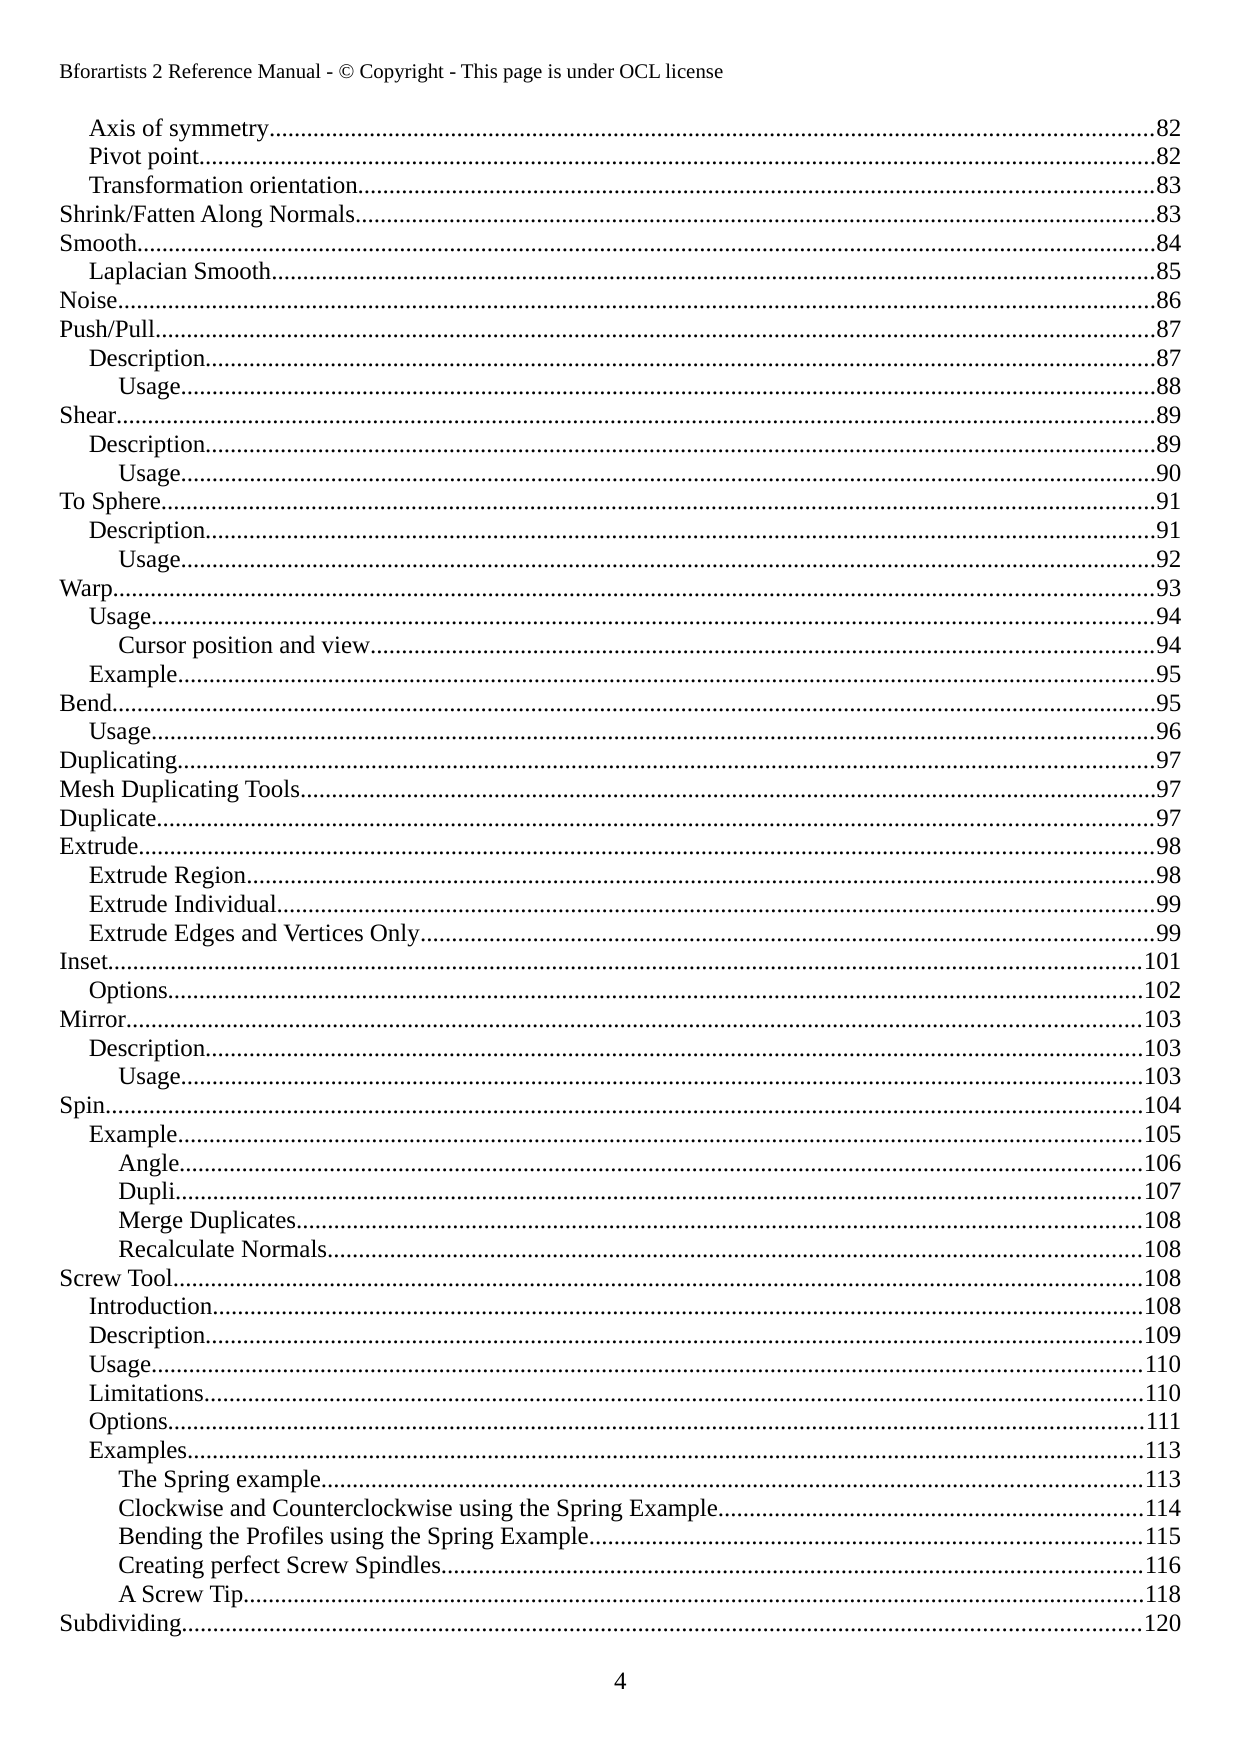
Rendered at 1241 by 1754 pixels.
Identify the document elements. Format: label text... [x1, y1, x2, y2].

text Example 105 [88, 1119, 1181, 1148]
text Usage 94 [88, 601, 1181, 630]
text Examples 113 [88, 1435, 1181, 1464]
text Transformation orientation 83 [88, 170, 1181, 199]
text Extrude Individual 99 [88, 889, 1181, 918]
text Angle 106 [118, 1148, 1181, 1176]
text Bend 95 [59, 688, 1181, 716]
text To Sphere 91 [59, 486, 1181, 515]
text Inset 101 [59, 946, 1181, 975]
text Usage 90 [118, 458, 1181, 486]
text Options 111 [88, 1406, 1181, 1435]
text Description 109 [88, 1320, 1181, 1349]
text Creating perfect Screw Spindles 116 [118, 1550, 1181, 1579]
text Laplacian Smooth 85 [88, 256, 1181, 285]
text Options 102 [88, 975, 1181, 1004]
text Warp 93 [59, 573, 1181, 601]
text Extrude Edges and Vertices Only 99 [88, 918, 1181, 946]
text Usage 110 [88, 1349, 1181, 1378]
text Merge Duplicates 108 [118, 1205, 1181, 1234]
text Example 95 [88, 659, 1181, 688]
text Usage 88 [118, 371, 1181, 400]
text The Spring example 113 [118, 1464, 1181, 1493]
text Screw Tool 108 [59, 1263, 1181, 1291]
text Recalculate Normals 108 [118, 1234, 1181, 1263]
text Mirror 103 [59, 1004, 1181, 1033]
text Spin 104 [59, 1090, 1181, 1119]
text Limitations 110 [88, 1378, 1181, 1406]
text Smooth 84 [59, 228, 1181, 256]
text Description 91 [88, 515, 1181, 544]
text Introduction 108 [88, 1291, 1181, 1320]
text Usage 92 [118, 544, 1181, 573]
text Shear 89 [59, 400, 1181, 429]
text Usage 103 [118, 1061, 1181, 1090]
text Description 87 [88, 343, 1181, 371]
text Subdividing 120 [59, 1608, 1181, 1636]
text Duplicate 97 [59, 803, 1181, 831]
text A Screw Tip 118 [118, 1579, 1181, 1608]
text Dupli 107 [118, 1176, 1181, 1205]
text Mesh Duplicating Tools 97 [59, 774, 1181, 803]
text Bending the Profiles using the Spring Example 115 [118, 1521, 1181, 1550]
text Cursor position and view 94 [118, 630, 1181, 659]
text Extrude 98 [59, 831, 1181, 860]
text Duplicating 97 [59, 745, 1181, 774]
text Shrink/Fatten Along Normals 83 [59, 199, 1181, 228]
text Pivot point 82 [88, 141, 1181, 170]
text Description 89 [88, 429, 1181, 458]
text Usage 96 [88, 716, 1181, 745]
text Axis of symmetry 82 [88, 113, 1181, 141]
text Push/Pull 87 [59, 314, 1181, 343]
text Noise 86 [59, 285, 1181, 314]
text Clockwise and Counterclockwise using the Spring Example 114 [118, 1493, 1181, 1521]
text Extrude Region 98 [88, 860, 1181, 889]
text Description 103 [88, 1033, 1181, 1061]
